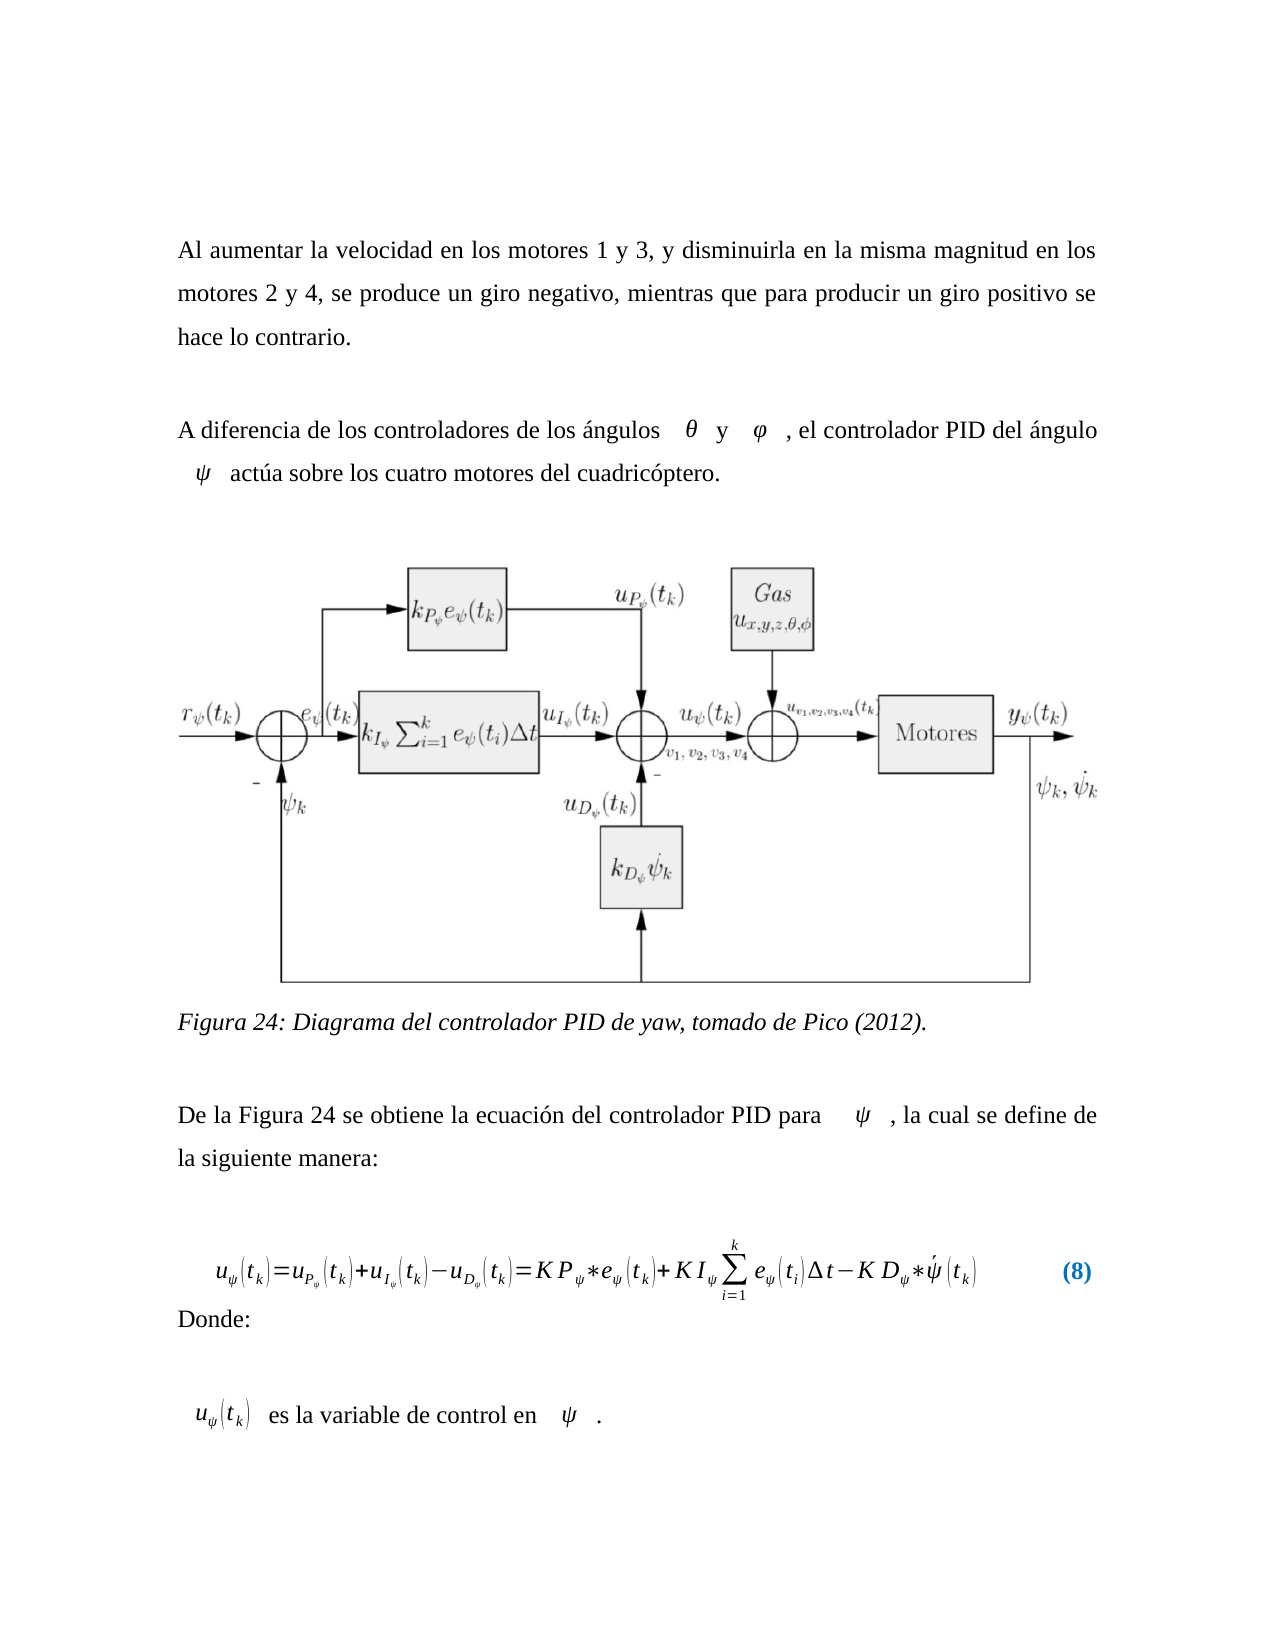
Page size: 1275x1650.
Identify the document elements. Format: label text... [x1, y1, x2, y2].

text Al aumentar la velocidad en los motores 1 y 3, y disminuirla en la misma magnitud en los motores 2 y 4, se produce un giro negativo, mientras que para producir un giro positivo se hace lo contrario. [177, 235, 1098, 350]
text Figura 24: Diagrama del controlador PID de yaw, tomado de Pico (2012). [177, 563, 1100, 1036]
picture [177, 563, 1098, 1002]
text A diferencia de los controladores de los ángulos y , el controlador PID del ángulo actúa sobre los cuatro motores del cuadricóptero. [177, 415, 1098, 487]
text Donde: [177, 1304, 1098, 1332]
text es la variable de control en . [177, 1397, 1098, 1432]
table_header [165, 1236, 1026, 1304]
text De la Figura 24 se obtiene la ecuación del controlador PID para , la cual se define de la siguiente manera: [177, 1100, 1098, 1172]
table_header (8) [1026, 1236, 1128, 1304]
